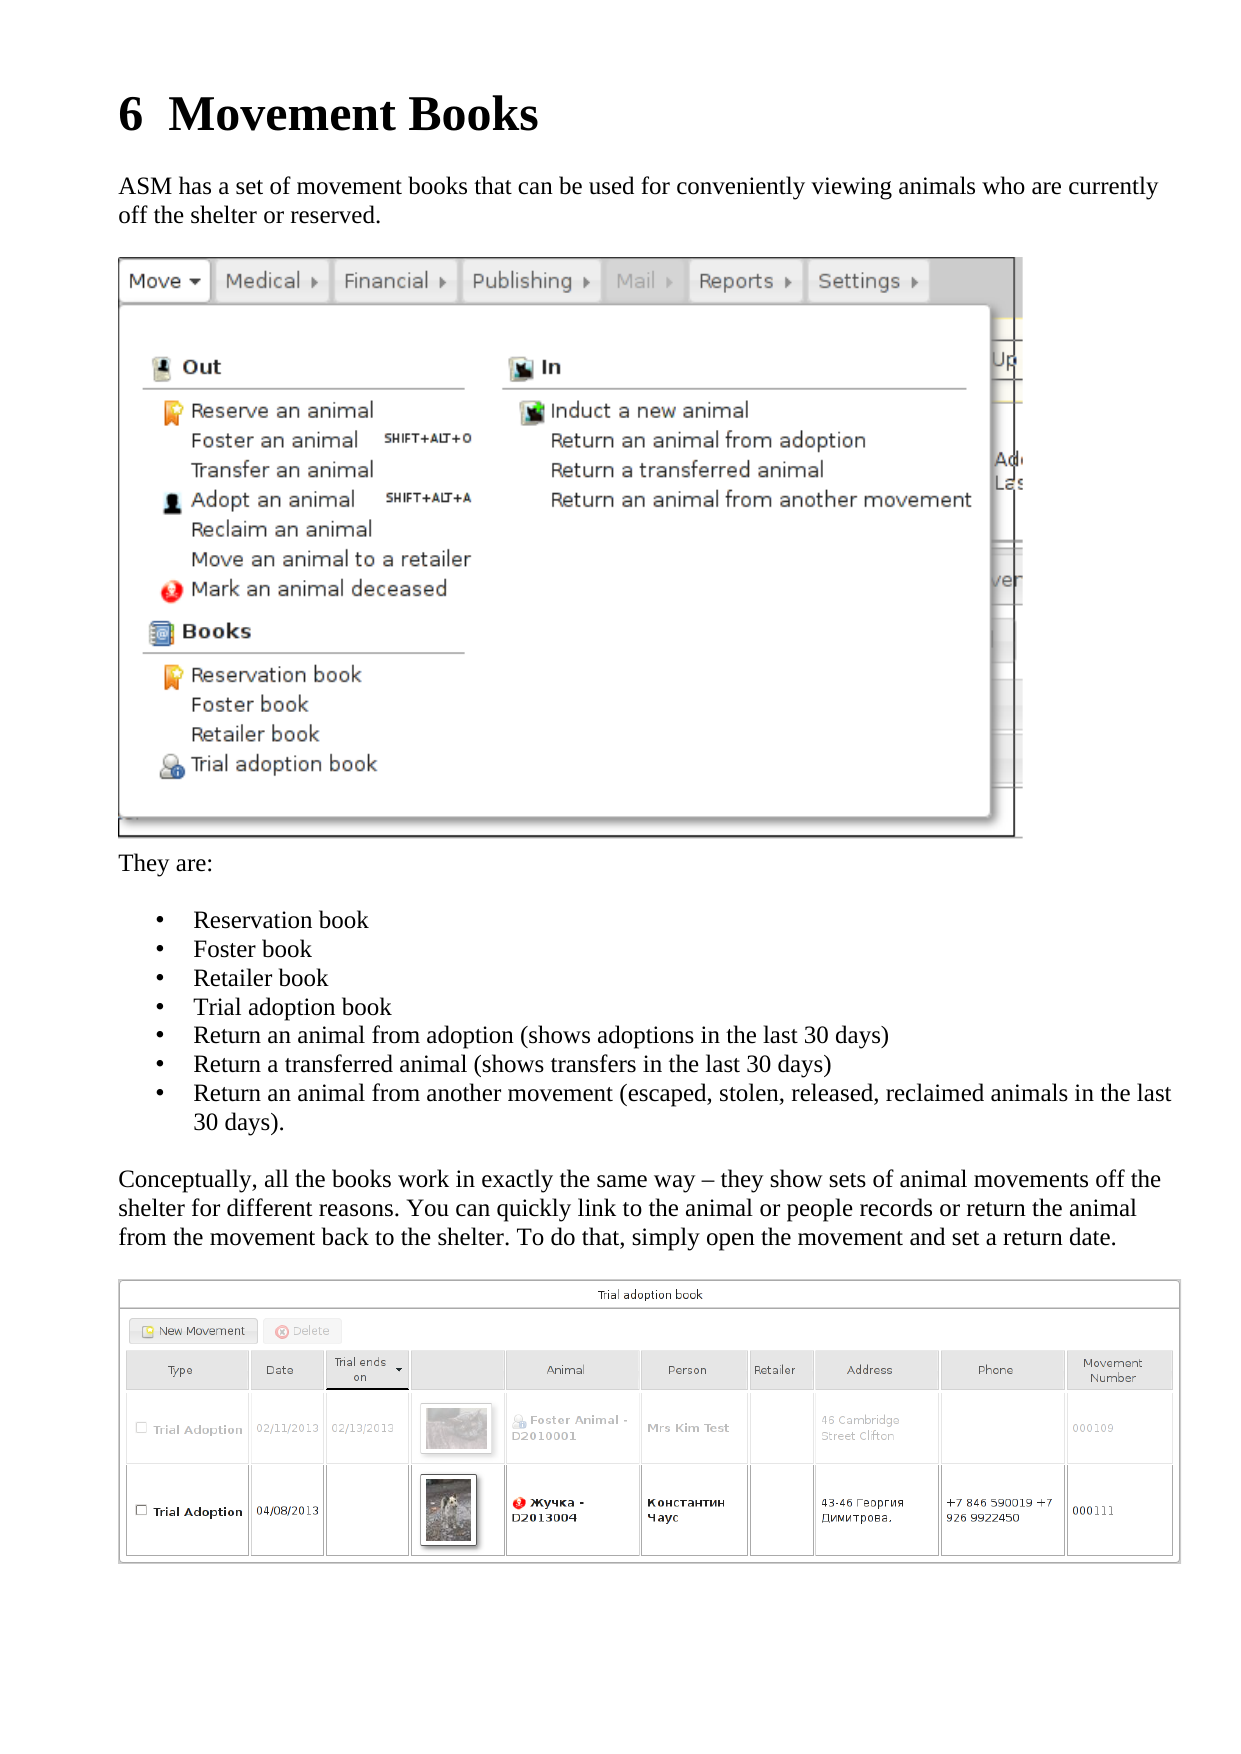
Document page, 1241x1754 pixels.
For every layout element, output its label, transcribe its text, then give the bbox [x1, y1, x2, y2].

picture [118, 1279, 1182, 1564]
text Conceptually, all the books work in exactly the same way – they show sets of animal movements off the shelter for different reasons. You can quickly link to the animal or people records or return the animal from the movement back to the shelter. To do that, simply open the movement and set a return date. [118, 1164, 1181, 1250]
picture [118, 257, 1023, 848]
list Return an animal from adoption (shows adoptions in the last 30 days) [156, 1020, 1181, 1049]
text ASM has a set of movement books that can be used for conveniently viewing animals who are currently off the shelter or reserved. [118, 171, 1181, 228]
list Foster book [156, 934, 1181, 963]
subtitle Movement Books [118, 84, 1181, 142]
text They are: [118, 848, 1181, 877]
list Retailer book [156, 963, 1181, 992]
list Reservation book [156, 905, 1181, 934]
list Trial adoption book [156, 992, 1181, 1020]
list Return a transferred animal (shows transfers in the last 30 days) [156, 1049, 1181, 1078]
list Return an animal from another movement (escaped, stolen, released, reclaimed animals in the last 30 days). [156, 1078, 1181, 1135]
